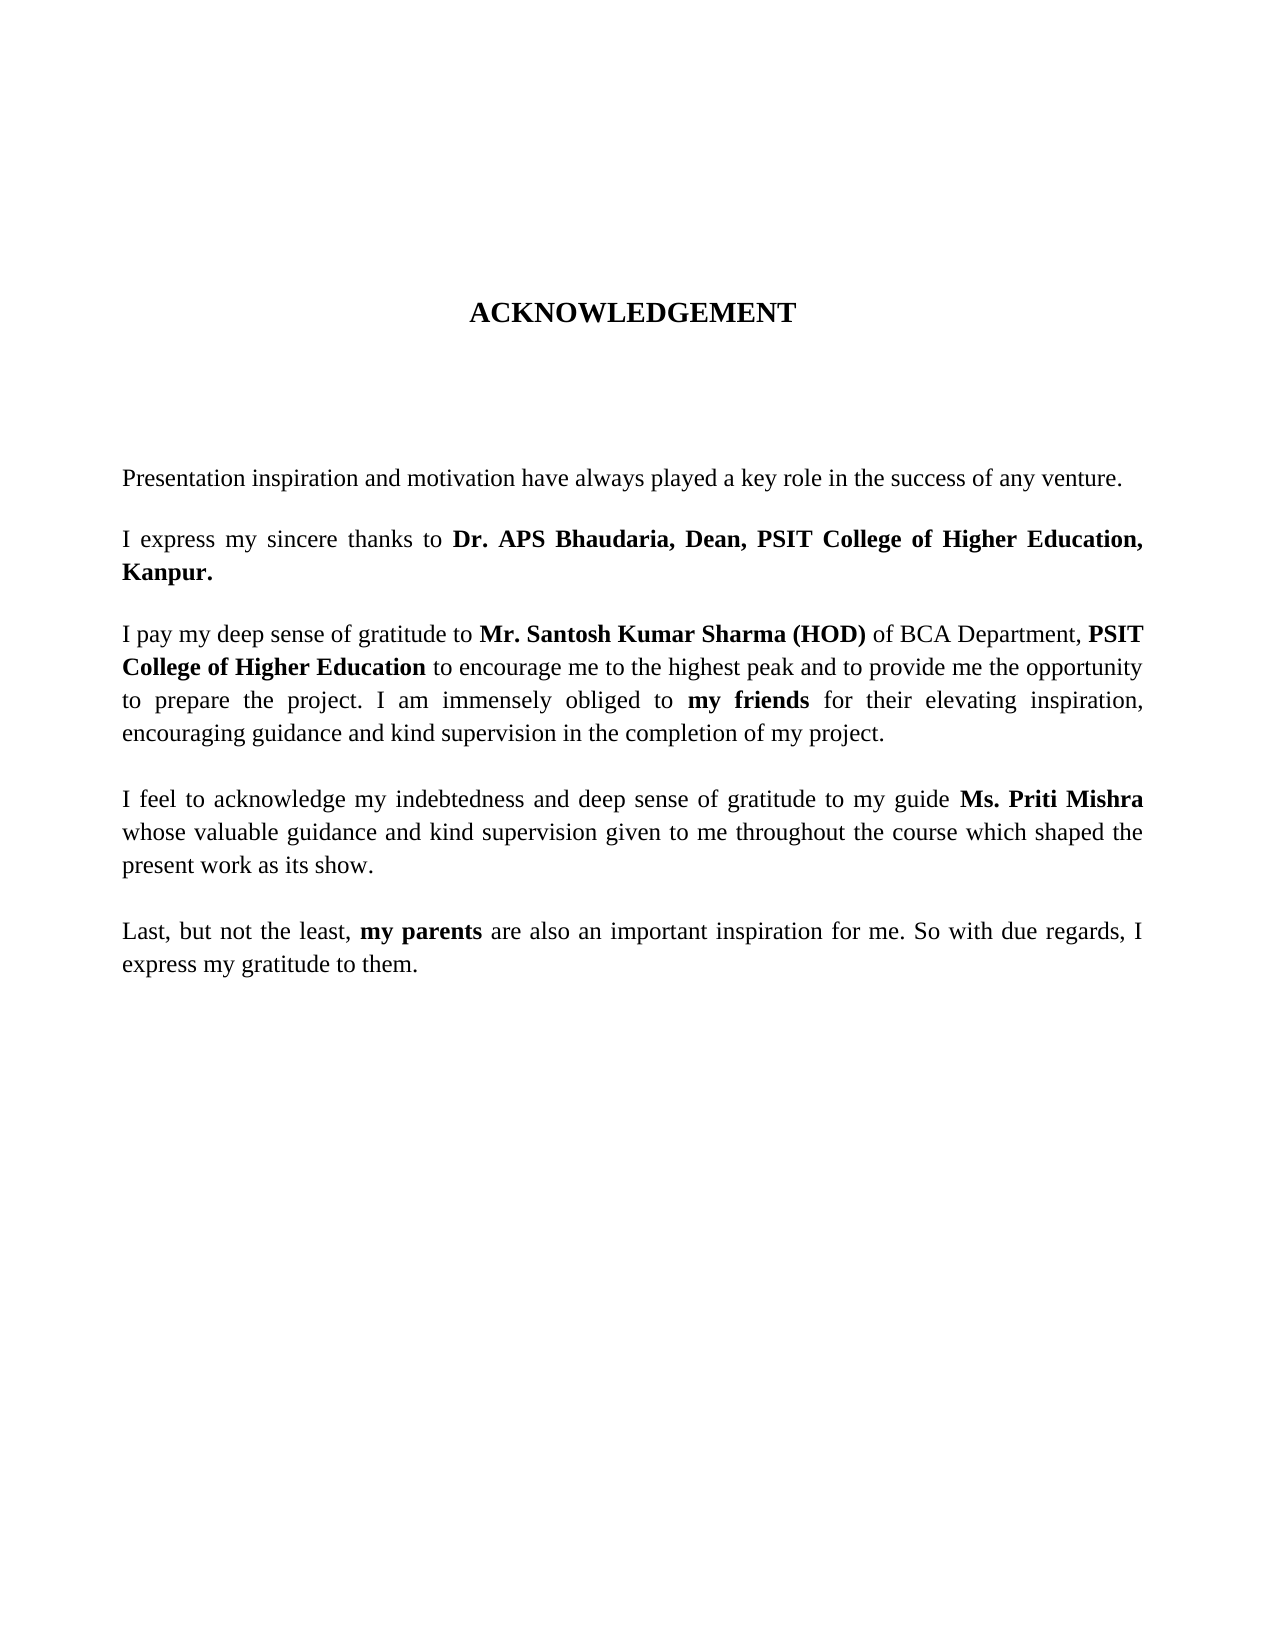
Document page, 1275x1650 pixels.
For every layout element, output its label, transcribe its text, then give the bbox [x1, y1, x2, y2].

text ACKNOWLEDGEMENT [122, 295, 1144, 328]
text I express my sincere thanks to Dr. APS Bhaudaria, Dean, PSIT College of Higher Education, Kanpur. [122, 524, 1144, 586]
text I feel to acknowledge my indebtedness and deep sense of gratitude to my guide Ms. Priti Mishra whose valuable guidance and kind supervision given to me throughout the course which shaped the present work as its show. [122, 784, 1144, 879]
text Presentation inspiration and motivation have always played a key role in the success of any venture. [122, 463, 1144, 491]
text Last, but not the least, my parents are also an important inspiration for me. So with due regards, I express my gratitude to them. [122, 916, 1144, 978]
text I pay my deep sense of gratitude to Mr. Santosh Kumar Sharma (HOD) of BCA Department, PSIT College of Higher Education to encourage me to the highest peak and to provide me the opportunity to prepare the project. I am immensely obliged to my friends for their elevating inspiration, encouraging guidance and kind supervision in the completion of my project. [122, 619, 1144, 747]
